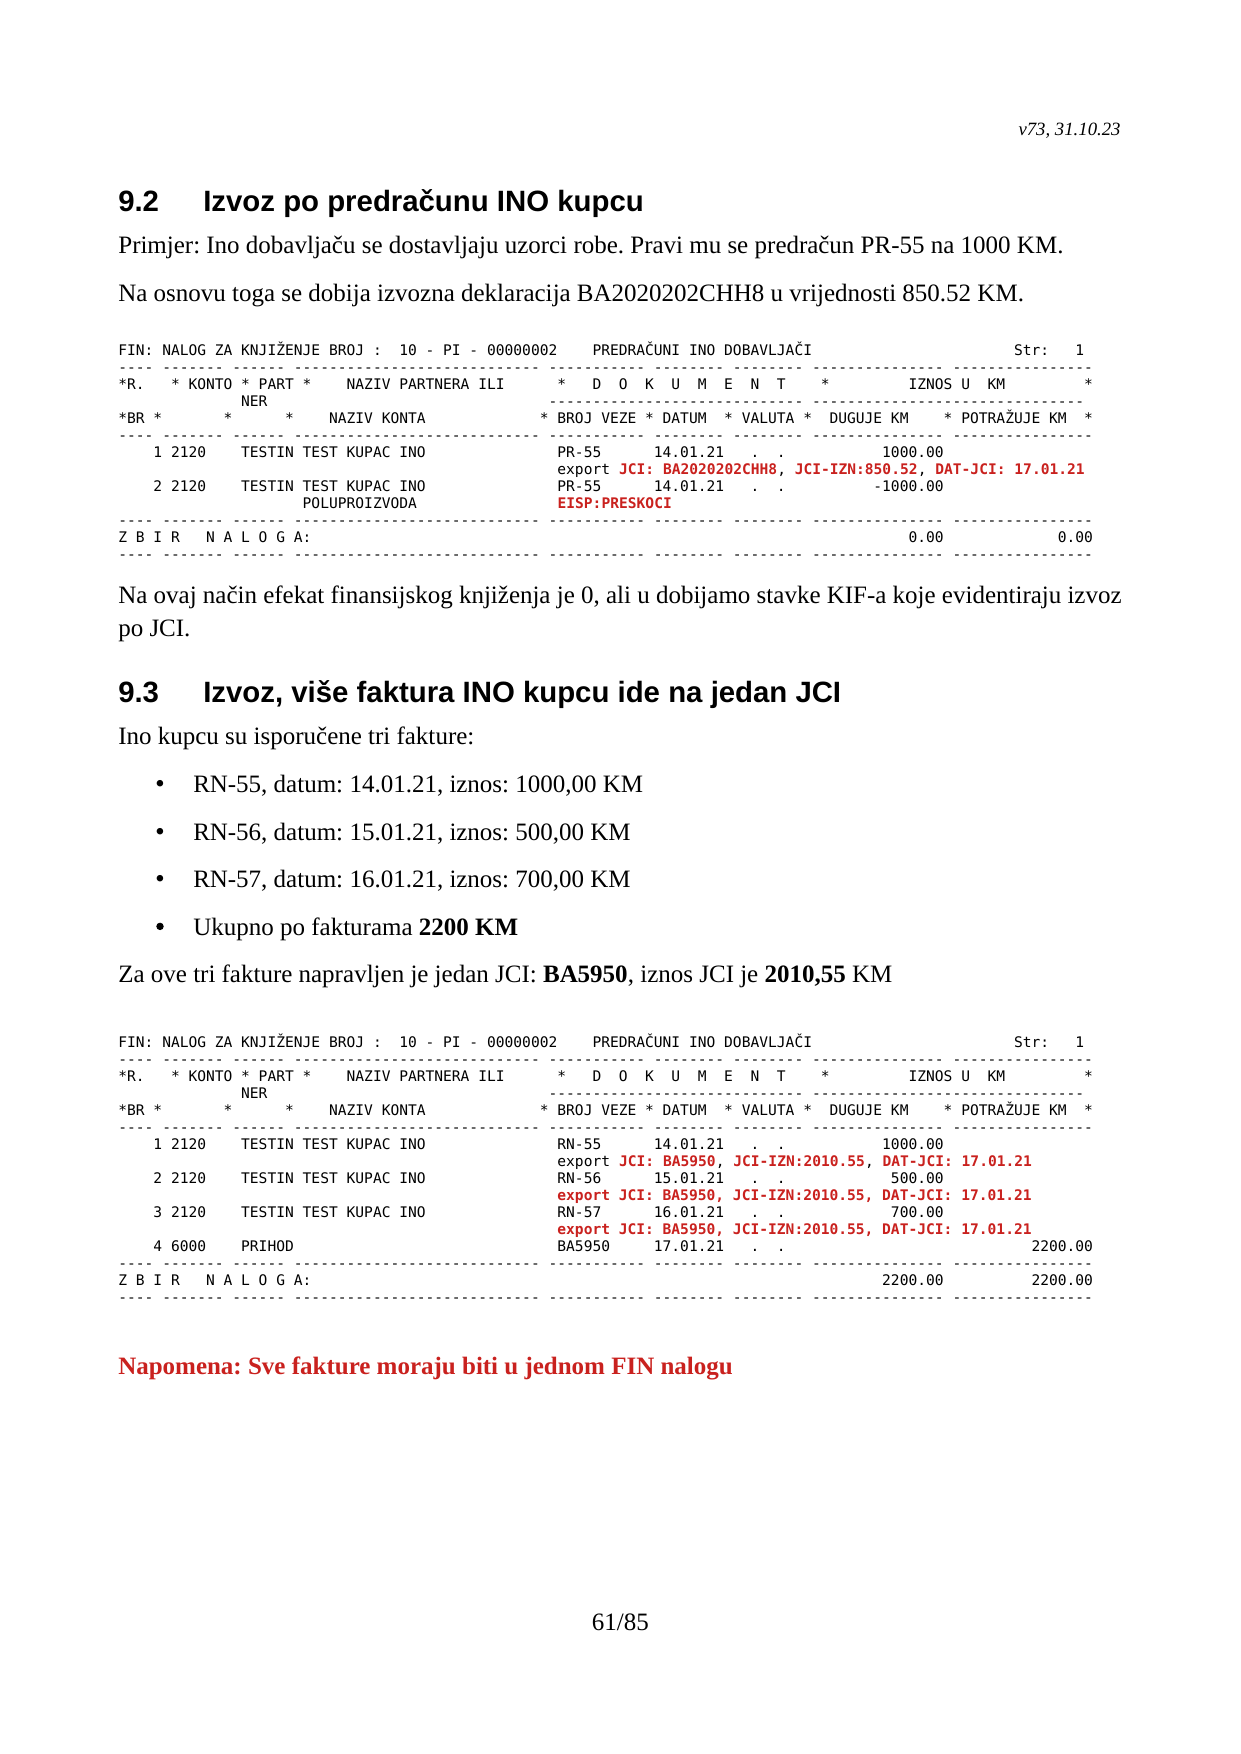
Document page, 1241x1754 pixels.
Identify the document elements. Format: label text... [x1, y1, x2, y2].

subtitle Ino kupcu su isporučene tri fakture: [118, 721, 1122, 750]
subtitle RN-55, datum: 14.01.21, iznos: 1000,00 KM [156, 769, 1122, 798]
text Na osnovu toga se dobija izvozna deklaracija BA2020202CHH8 u vrijednosti 850.52 KM. [118, 278, 1122, 306]
text *R. * KONTO * PART * NAZIV PARTNERA ILI * D O K U M E N T * IZNOS U KM * [118, 1068, 1122, 1085]
text ---- ------- ------ ---------------------------- ----------- -------- -------- --------------- ---------------- [118, 1254, 1122, 1272]
subtitle ---- ------- ------ ---------------------------- ----------- -------- -------- --------------- ---------------- [118, 1288, 1122, 1306]
text Z B I R N A L O G A: 2200.00 2200.00 [118, 1272, 1122, 1288]
text export JCI: BA5950, JCI-IZN:2010.55, DAT-JCI: 17.01.21 [118, 1187, 1122, 1204]
text ---- ------- ------ ---------------------------- ----------- -------- -------- --------------- ---------------- [118, 1119, 1122, 1136]
text Za ove tri fakture napravljen je jedan JCI: BA5950, iznos JCI je 2010,55 KM [118, 959, 1122, 988]
subtitle Izvoz, više faktura INO kupcu ide na jedan JCI [118, 675, 1122, 709]
text ---- ------- ------ ---------------------------- ----------- -------- -------- --------------- ---------------- [118, 359, 1122, 376]
subtitle Na ovaj način efekat finansijskog knjiženja je 0, ali u dobijamo stavke KIF-a koje evidentiraju izvoz po JCI. [118, 580, 1122, 642]
text 1 2120 TESTIN TEST KUPAC INO RN-55 14.01.21 . . 1000.00 [118, 1136, 1122, 1153]
text NER ----------------------------- ------------------------------- [118, 393, 1122, 410]
text export JCI: BA5950, JCI-IZN:2010.55, DAT-JCI: 17.01.21 [118, 1153, 1122, 1170]
text 1 2120 TESTIN TEST KUPAC INO PR-55 14.01.21 . . 1000.00 [118, 444, 1122, 461]
subtitle Izvoz po predračunu INO kupcu [118, 184, 1122, 217]
subtitle Ukupno po fakturama 2200 KM [156, 912, 1122, 941]
text NER ----------------------------- ------------------------------- [118, 1085, 1122, 1102]
text ---- ------- ------ ---------------------------- ----------- -------- -------- --------------- ---------------- [118, 512, 1122, 529]
text FIN: NALOG ZA KNJIŽENJE BROJ : 10 - PI - 00000002 PREDRAČUNI INO DOBAVLJAČI Str: 1 [118, 342, 1122, 359]
text ---- ------- ------ ---------------------------- ----------- -------- -------- --------------- ---------------- [118, 546, 1122, 563]
subtitle RN-56, datum: 15.01.21, iznos: 500,00 KM [156, 817, 1122, 845]
text *BR * * * NAZIV KONTA * BROJ VEZE * DATUM * VALUTA * DUGUJE KM * POTRAŽUJE KM * [118, 1102, 1122, 1119]
text 4 6000 PRIHOD BA5950 17.01.21 . . 2200.00 [118, 1238, 1122, 1254]
subtitle RN-57, datum: 16.01.21, iznos: 700,00 KM [156, 864, 1122, 893]
text 2 2120 TESTIN TEST KUPAC INO RN-56 15.01.21 . . 500.00 [118, 1170, 1122, 1187]
text 3 2120 TESTIN TEST KUPAC INO RN-57 16.01.21 . . 700.00 [118, 1204, 1122, 1221]
text export JCI: BA5950, JCI-IZN:2010.55, DAT-JCI: 17.01.21 [118, 1221, 1122, 1238]
text POLUPROIZVODA EISP:PRESKOCI [118, 495, 1122, 512]
text Primjer: Ino dobavljaču se dostavljaju uzorci robe. Pravi mu se predračun PR-55 na 1000 KM. [118, 230, 1122, 259]
text 2 2120 TESTIN TEST KUPAC INO PR-55 14.01.21 . . -1000.00 [118, 478, 1122, 495]
text ---- ------- ------ ---------------------------- ----------- -------- -------- --------------- ---------------- [118, 1051, 1122, 1068]
text export JCI: BA2020202CHH8, JCI-IZN:850.52, DAT-JCI: 17.01.21 [118, 461, 1122, 478]
text FIN: NALOG ZA KNJIŽENJE BROJ : 10 - PI - 00000002 PREDRAČUNI INO DOBAVLJAČI Str: 1 [118, 1034, 1122, 1051]
text Napomena: Sve fakture moraju biti u jednom FIN nalogu [118, 1351, 1122, 1380]
text *BR * * * NAZIV KONTA * BROJ VEZE * DATUM * VALUTA * DUGUJE KM * POTRAŽUJE KM * [118, 410, 1122, 427]
text *R. * KONTO * PART * NAZIV PARTNERA ILI * D O K U M E N T * IZNOS U KM * [118, 376, 1122, 393]
text ---- ------- ------ ---------------------------- ----------- -------- -------- --------------- ---------------- [118, 427, 1122, 444]
text Z B I R N A L O G A: 0.00 0.00 [118, 529, 1122, 546]
